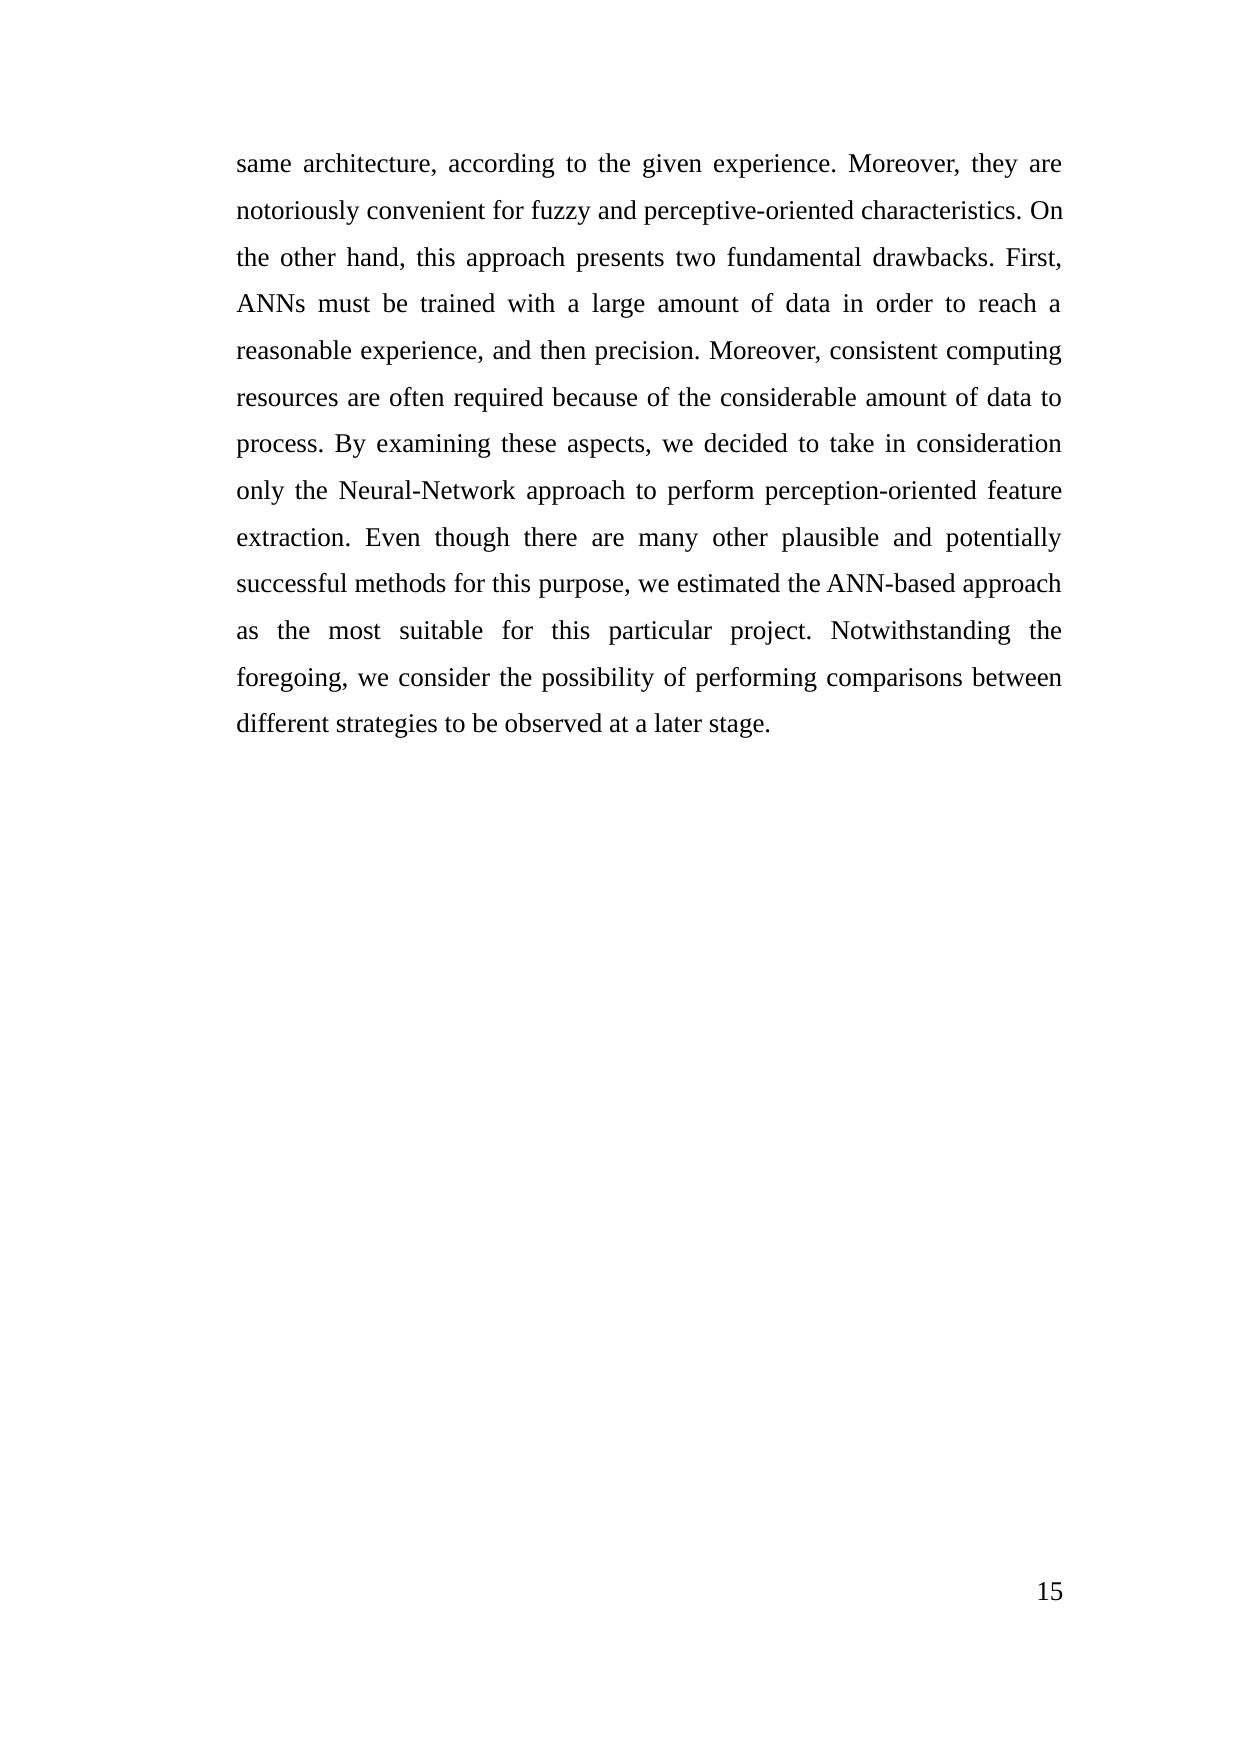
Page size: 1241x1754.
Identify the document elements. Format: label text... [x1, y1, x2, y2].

text same architecture, according to the given experience. Moreover, they are notoriously convenient for fuzzy and perceptive-oriented characteristics. On the other hand, this approach presents two fundamental drawbacks. First, ANNs must be trained with a large amount of data in order to reach a reasonable experience, and then precision. Moreover, consistent computing resources are often required because of the considerable amount of data to process. By examining these aspects, we decided to take in consideration only the Neural-Network approach to perform perception-oriented feature extraction. Even though there are many other plausible and potentially successful methods for this purpose, we estimated the ANN-based approach as the most suitable for this particular project. Notwithstanding the foregoing, we consider the possibility of performing comparisons between different strategies to be observed at a later stage. [236, 148, 1063, 739]
